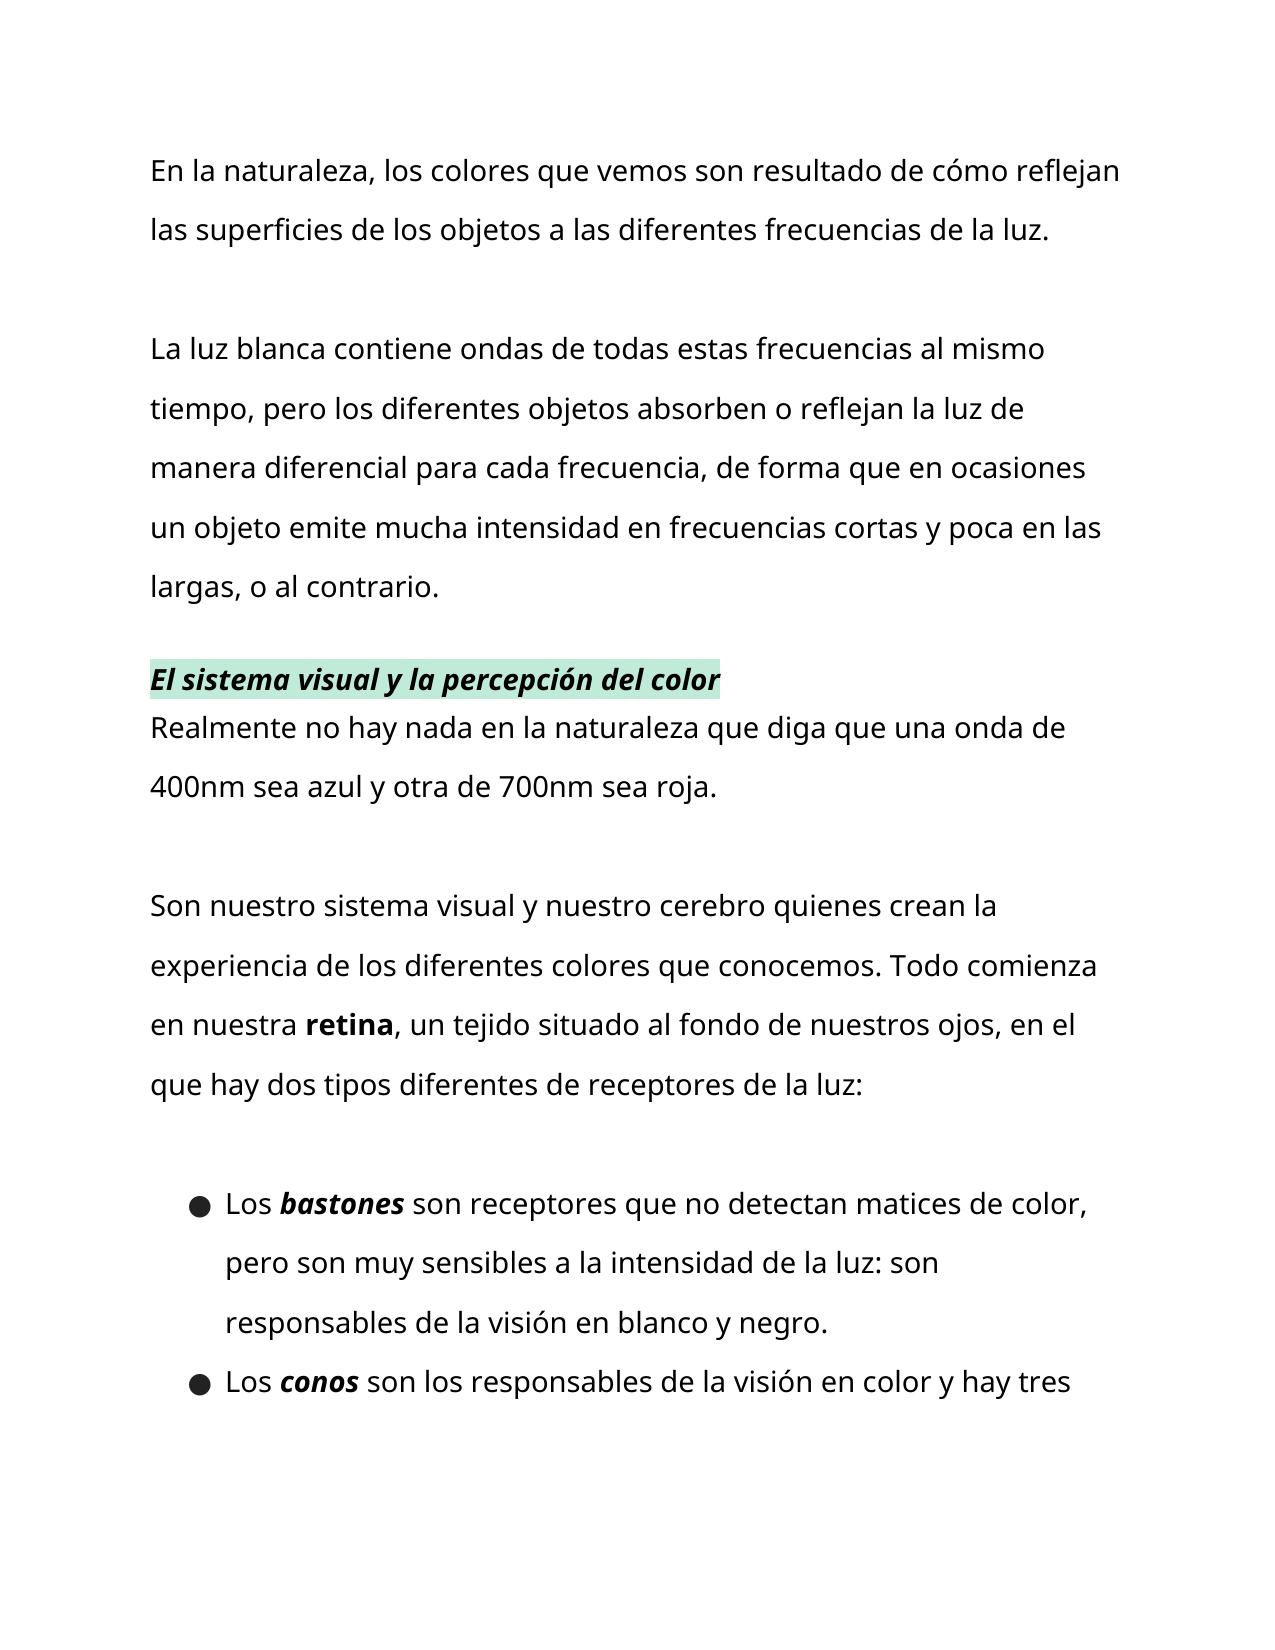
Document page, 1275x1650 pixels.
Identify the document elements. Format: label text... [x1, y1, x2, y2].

list Los conos son los responsables de la visión en color y hay tres [187, 1361, 1125, 1401]
list Los bastones son receptores que no detectan matices de color, pero son muy sensibles a la intensidad de la luz: son responsables de la visión en blanco y negro. [187, 1183, 1125, 1342]
text Son nuestro sistema visual y nuestro cerebro quienes crean la experiencia de los diferentes colores que conocemos. Todo comienza en nuestra retina, un tejido situado al fondo de nuestros ojos, en el que hay dos tipos diferentes de receptores de la luz: [150, 886, 1125, 1104]
text La luz blanca contiene ondas de todas estas frecuencias al mismo tiempo, pero los diferentes objetos absorben o reflejan la luz de manera diferencial para cada frecuencia, de forma que en ocasiones un objeto emite mucha intensidad en frecuencias cortas y poca en las largas, o al contrario. [150, 328, 1125, 606]
text En la naturaleza, los colores que vemos son resultado de cómo reflejan las superficies de los objetos a las diferentes frecuencias de la luz. [150, 150, 1125, 249]
subtitle El sistema visual y la percepción del color [720, 659, 1125, 699]
text Realmente no hay nada en la naturaleza que diga que una onda de 400nm sea azul y otra de 700nm sea roja. [150, 707, 1125, 806]
